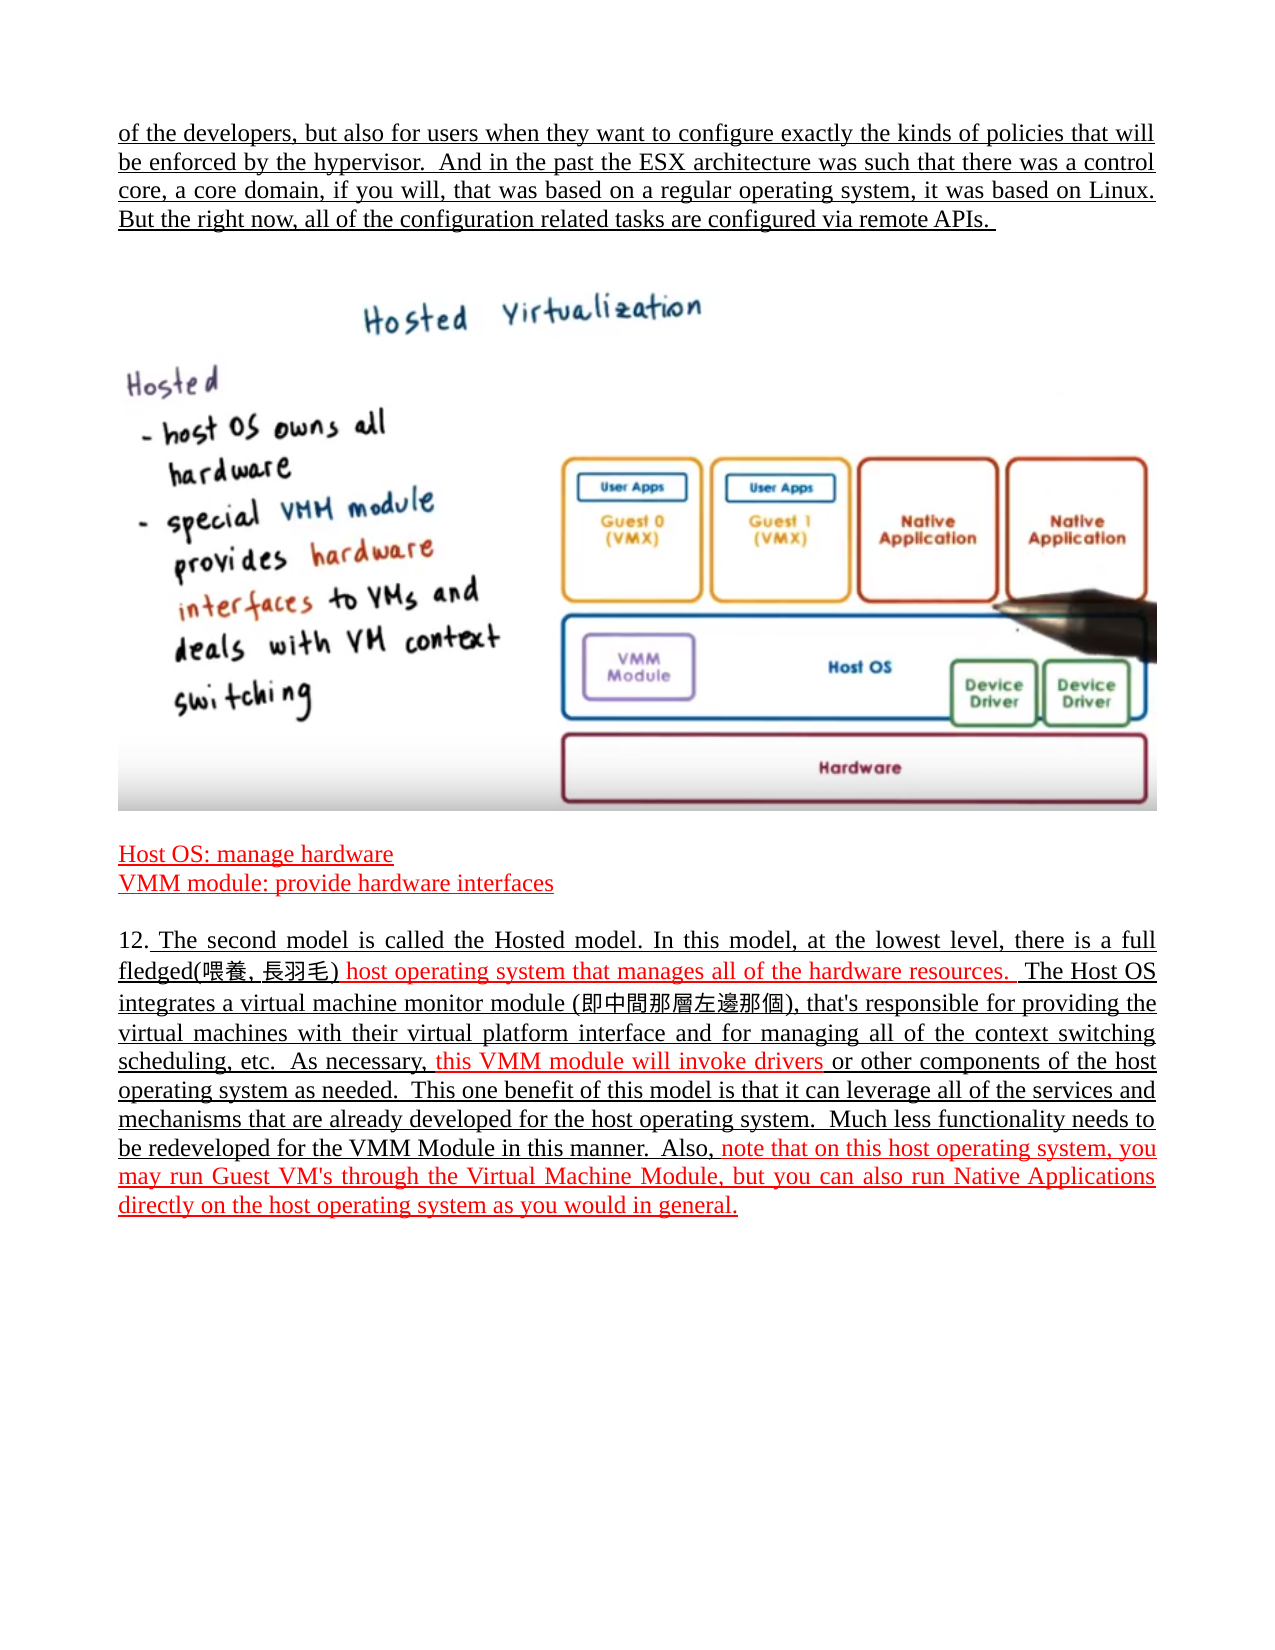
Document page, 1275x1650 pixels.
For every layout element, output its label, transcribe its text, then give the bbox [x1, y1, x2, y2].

text of the developers, but also for users when they want to configure exactly the kinds of policies that will be enforced by the hypervisor. And in the past the ESX architecture was such that there was a control core, a core domain, if you will, that was based on a regular operating system, it was based on Linux. But the right now, all of the configuration related tasks are configured via remote APIs. [118, 118, 1157, 233]
text may run Guest VM's through the Virtual Machine Module, but you can also run Native Applications directly on the host operating system as you would in general. [118, 1159, 1157, 1219]
text operating system as needed. This one benefit of this model is that it can leverage all of the services and mechanisms that are already developed for the host operating system. Much less functionality needs to be redeveloped for the VMM Module in this manner. Also, note that on this host operating system, you [118, 1073, 1157, 1158]
text Host OS: manage hardware [118, 839, 1157, 868]
text VMM module: provide hardware interfaces [118, 868, 1157, 897]
text 12. The second model is called the Hosted model. In this model, at the lowest level, there is a full fledged(喂養, 長羽毛) host operating system that manages all of the hardware resources. The Host OS integrates a virtual machine monitor module (即中間那層左邊那個), that's responsible for providing the [118, 926, 1157, 1013]
text virtual machines with their virtual platform interface and for managing all of the context switching scheduling, etc. As necessary, this VMM module will invoke drivers or other components of the host [118, 1014, 1157, 1071]
picture [118, 290, 1157, 811]
